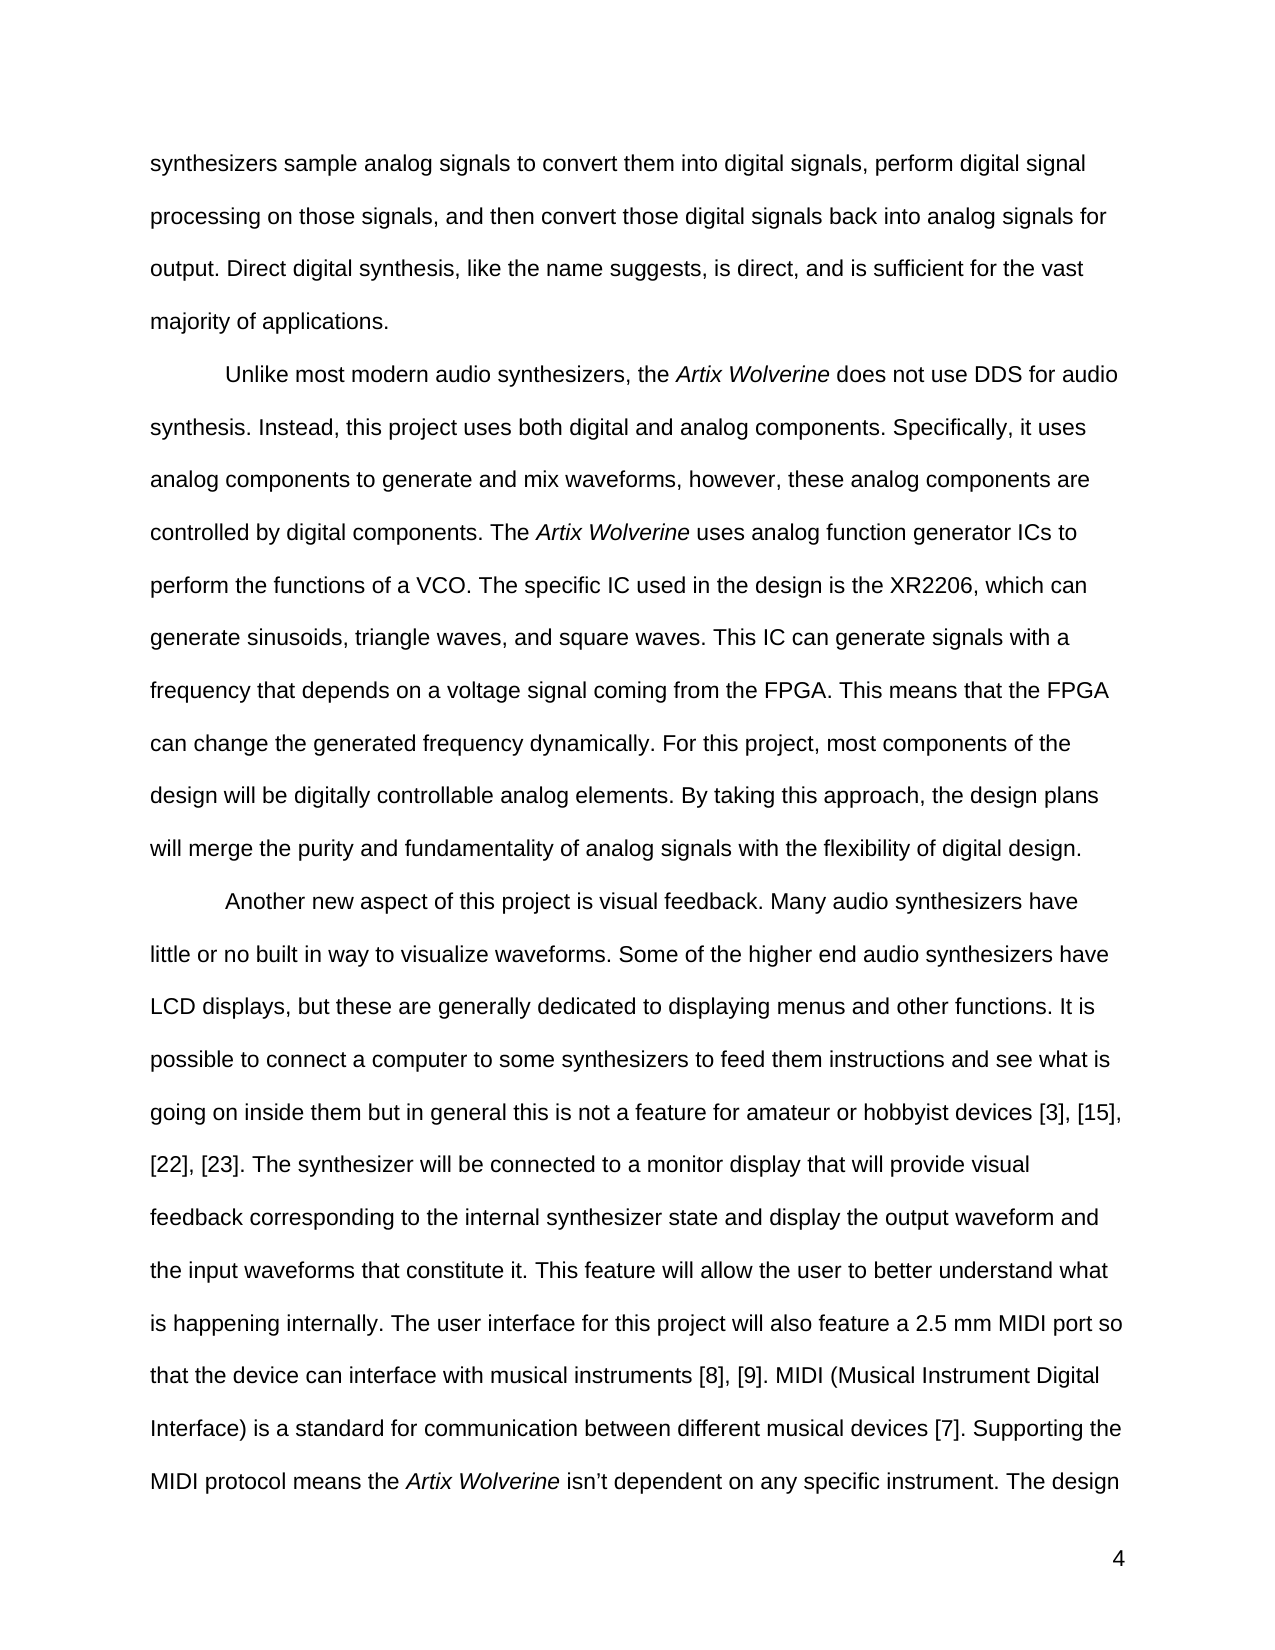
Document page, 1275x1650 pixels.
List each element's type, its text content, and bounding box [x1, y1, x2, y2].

text Unlike most modern audio synthesizers, the Artix Wolverine does not use DDS for audio synthesis. Instead, this project uses both digital and analog components. Specifically, it uses analog components to generate and mix waveforms, however, these analog components are controlled by digital components. The Artix Wolverine uses analog function generator ICs to perform the functions of a VCO. The specific IC used in the design is the XR2206, which can generate sinusoids, triangle waves, and square waves. This IC can generate signals with a frequency that depends on a voltage signal coming from the FPGA. This means that the FPGA can change the generated frequency dynamically. For this project, most components of the design will be digitally controllable analog elements. By taking this approach, the design plans will merge the purity and fundamentality of analog signals with the flexibility of digital design. [150, 361, 1125, 862]
text Another new aspect of this project is visual feedback. Many audio synthesizers have little or no built in way to visualize waveforms. Some of the higher end audio synthesizers have LCD displays, but these are generally dedicated to displaying menus and other functions. It is possible to connect a computer to some synthesizers to feed them instructions and see what is going on inside them but in general this is not a feature for amateur or hobbyist devices [3], [15], [22], [23]. The synthesizer will be connected to a monitor display that will provide visual feedback corresponding to the internal synthesizer state and display the output waveform and the input waveforms that constitute it. This feature will allow the user to better understand what is happening internally. The user interface for this project will also feature a 2.5 mm MIDI port so that the device can interface with musical instruments [8], [9]. MIDI (Musical Instrument Digital Interface) is a standard for communication between different musical devices [7]. Supporting the MIDI protocol means the Artix Wolverine isn’t dependent on any specific instrument. The design [150, 888, 1125, 1494]
text synthesizers sample analog signals to convert them into digital signals, perform digital signal processing on those signals, and then convert those digital signals back into analog signals for output. Direct digital synthesis, like the name suggests, is direct, and is sufficient for the vast majority of applications. [150, 150, 1125, 334]
